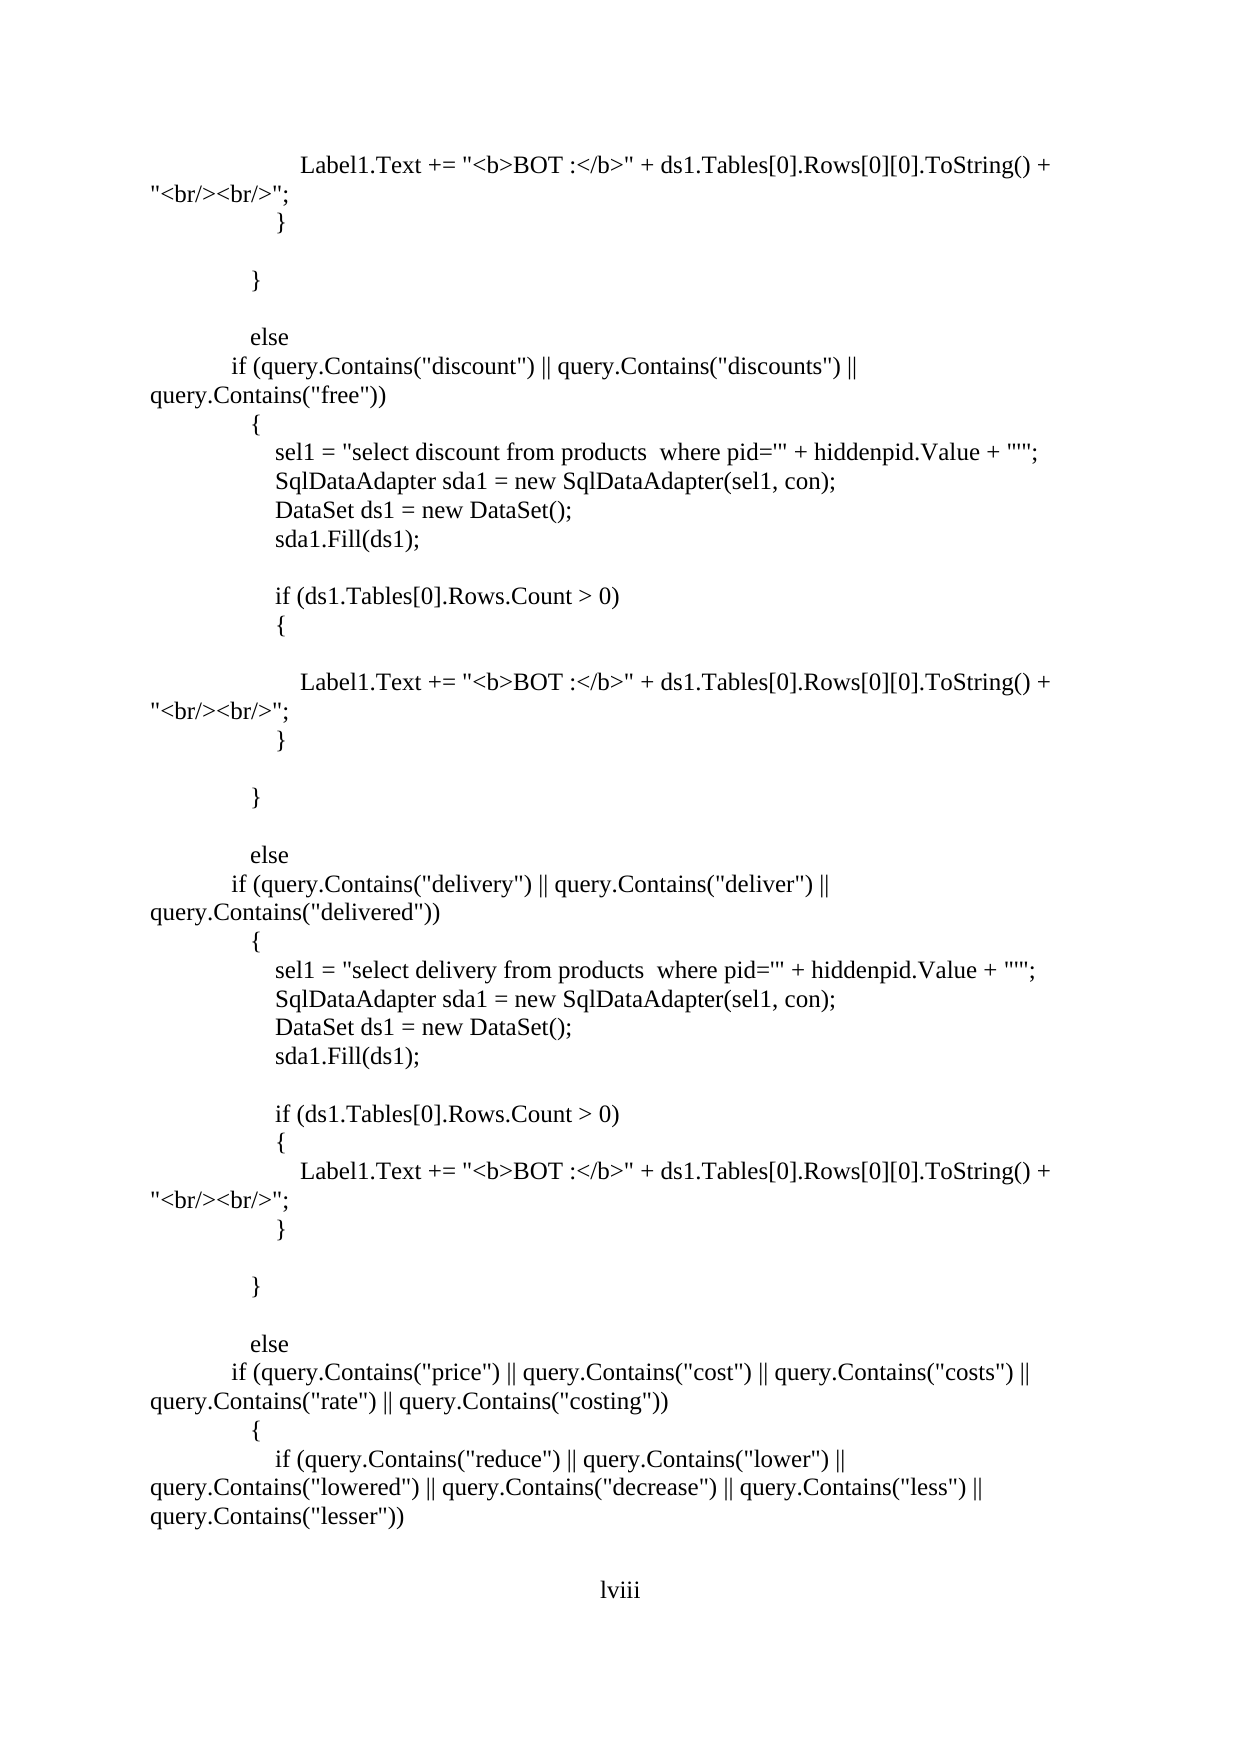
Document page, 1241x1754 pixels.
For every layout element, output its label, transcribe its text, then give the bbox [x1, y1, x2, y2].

text if (query.Contains("delivery") || query.Contains("deliver") || query.Contains("delivered")) [150, 869, 1090, 926]
text SqlDataAdapter sda1 = new SqlDataAdapter(sel1, con); [150, 466, 1090, 495]
text Label1.Text += "<b>BOT :</b>" + ds1.Tables[0].Rows[0][0].ToString() + "<br/><br/>"; [150, 1156, 1090, 1214]
text { [150, 1415, 1090, 1444]
text Label1.Text += "<b>BOT :</b>" + ds1.Tables[0].Rows[0][0].ToString() + "<br/><br/>"; [150, 150, 1090, 207]
text else [150, 1329, 1090, 1357]
text sda1.Fill(ds1); [150, 524, 1090, 552]
text } [150, 725, 1090, 754]
text if (query.Contains("price") || query.Contains("cost") || query.Contains("costs") || query.Contains("rate") || query.Contains("costing")) [150, 1357, 1090, 1415]
text DataSet ds1 = new DataSet(); [150, 1012, 1090, 1041]
text sda1.Fill(ds1); [150, 1041, 1090, 1070]
text else [150, 840, 1090, 869]
text } [150, 1271, 1090, 1300]
text Label1.Text += "<b>BOT :</b>" + ds1.Tables[0].Rows[0][0].ToString() + "<br/><br/>"; [150, 667, 1090, 725]
text { [150, 1127, 1090, 1156]
text } [150, 782, 1090, 811]
text { [150, 610, 1090, 639]
text if (query.Contains("reduce") || query.Contains("lower") || query.Contains("lowered") || query.Contains("decrease") || query.Contains("less") || query.Contains("lesser")) [150, 1444, 1090, 1530]
text { [150, 409, 1090, 437]
text else [150, 322, 1090, 351]
text DataSet ds1 = new DataSet(); [150, 495, 1090, 524]
text sel1 = "select delivery from products where pid='" + hiddenpid.Value + "'"; [150, 955, 1090, 984]
text } [150, 265, 1090, 294]
text if (query.Contains("discount") || query.Contains("discounts") || query.Contains("free")) [150, 351, 1090, 409]
text { [150, 926, 1090, 955]
text if (ds1.Tables[0].Rows.Count > 0) [150, 581, 1090, 610]
text sel1 = "select discount from products where pid='" + hiddenpid.Value + "'"; [150, 437, 1090, 466]
text if (ds1.Tables[0].Rows.Count > 0) [150, 1099, 1090, 1127]
text } [150, 207, 1090, 236]
text } [150, 1214, 1090, 1242]
text SqlDataAdapter sda1 = new SqlDataAdapter(sel1, con); [150, 984, 1090, 1012]
